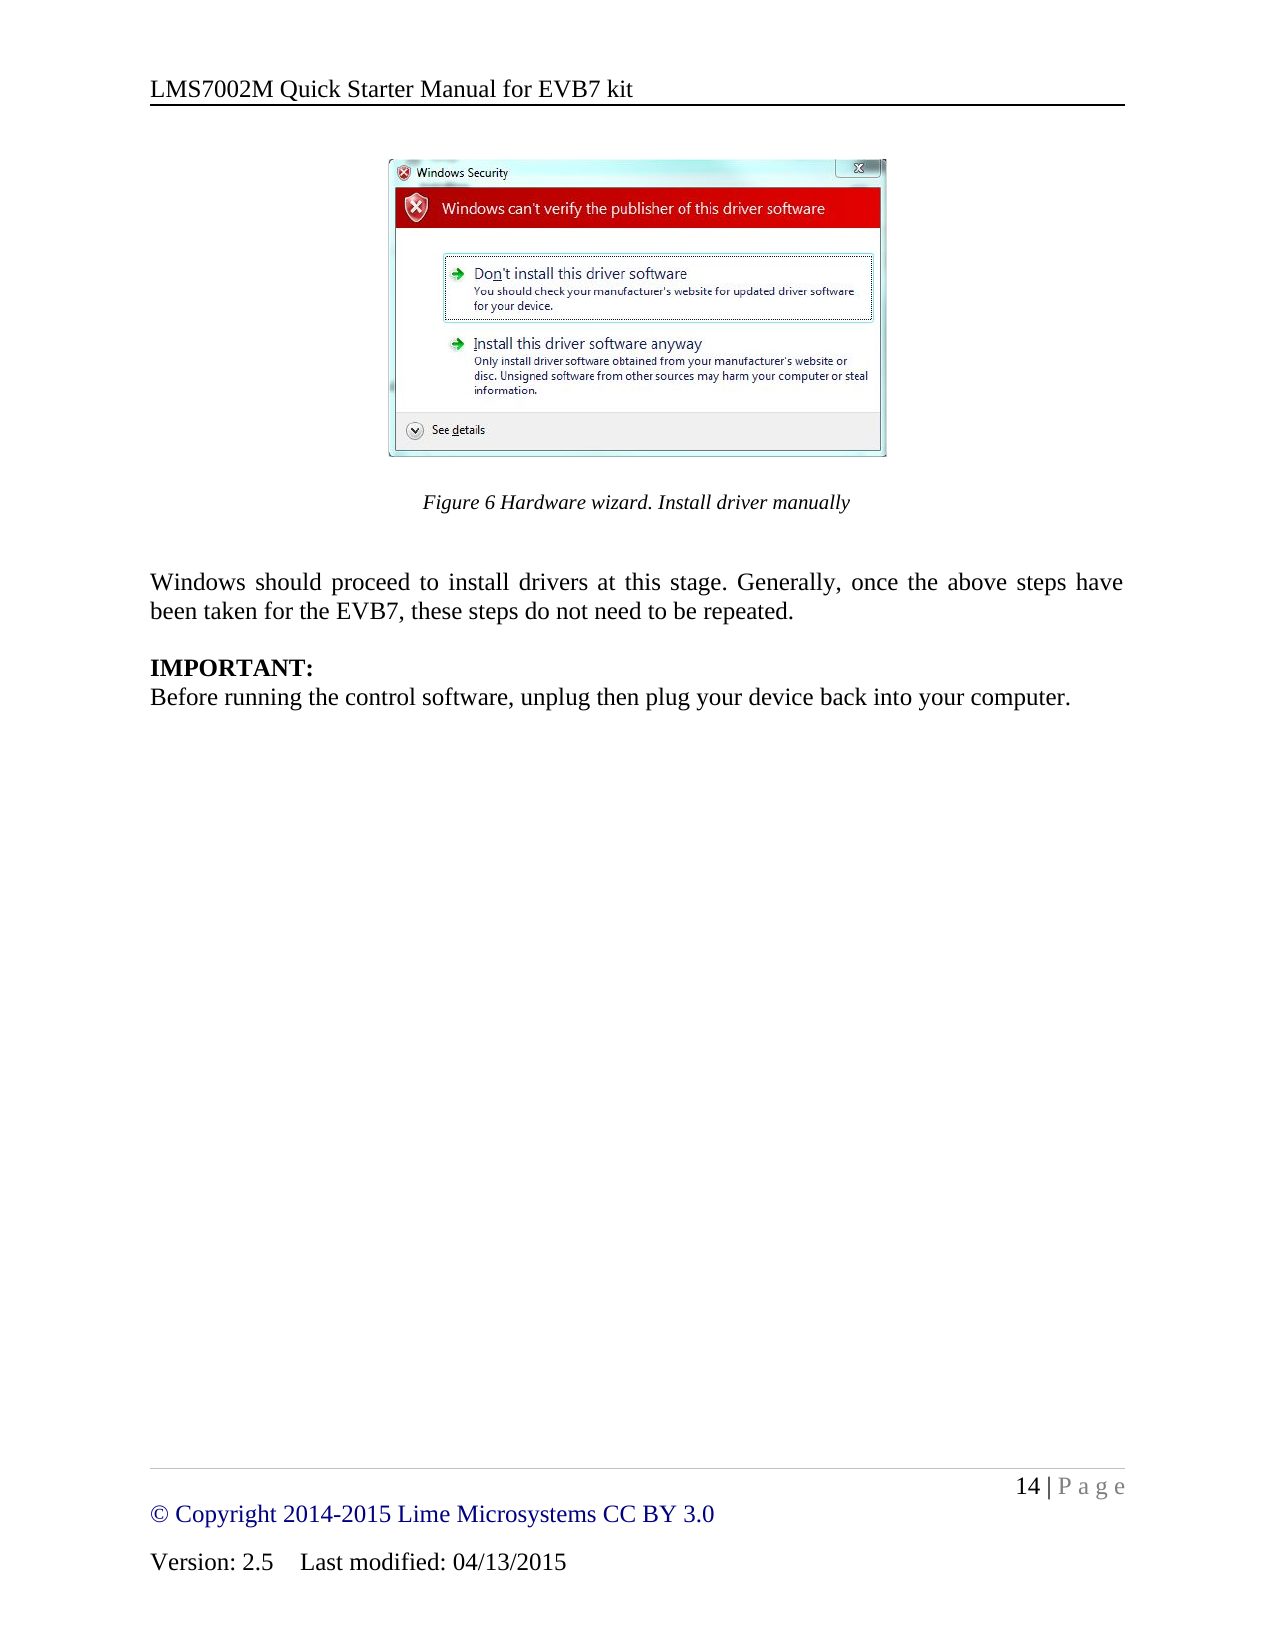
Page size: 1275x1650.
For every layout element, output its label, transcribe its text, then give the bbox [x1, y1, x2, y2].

text Before running the control software, unplug then plug your device back into your computer. [150, 682, 1125, 711]
text IMPORTANT: [150, 653, 1125, 682]
text Windows should proceed to install drivers at this stage. Generally, once the above steps have been taken for the EVB7, these steps do not need to be repeated. [150, 567, 1125, 624]
picture [388, 159, 887, 457]
text Figure 6 Hardware wizard. Install driver manually [150, 490, 1125, 514]
